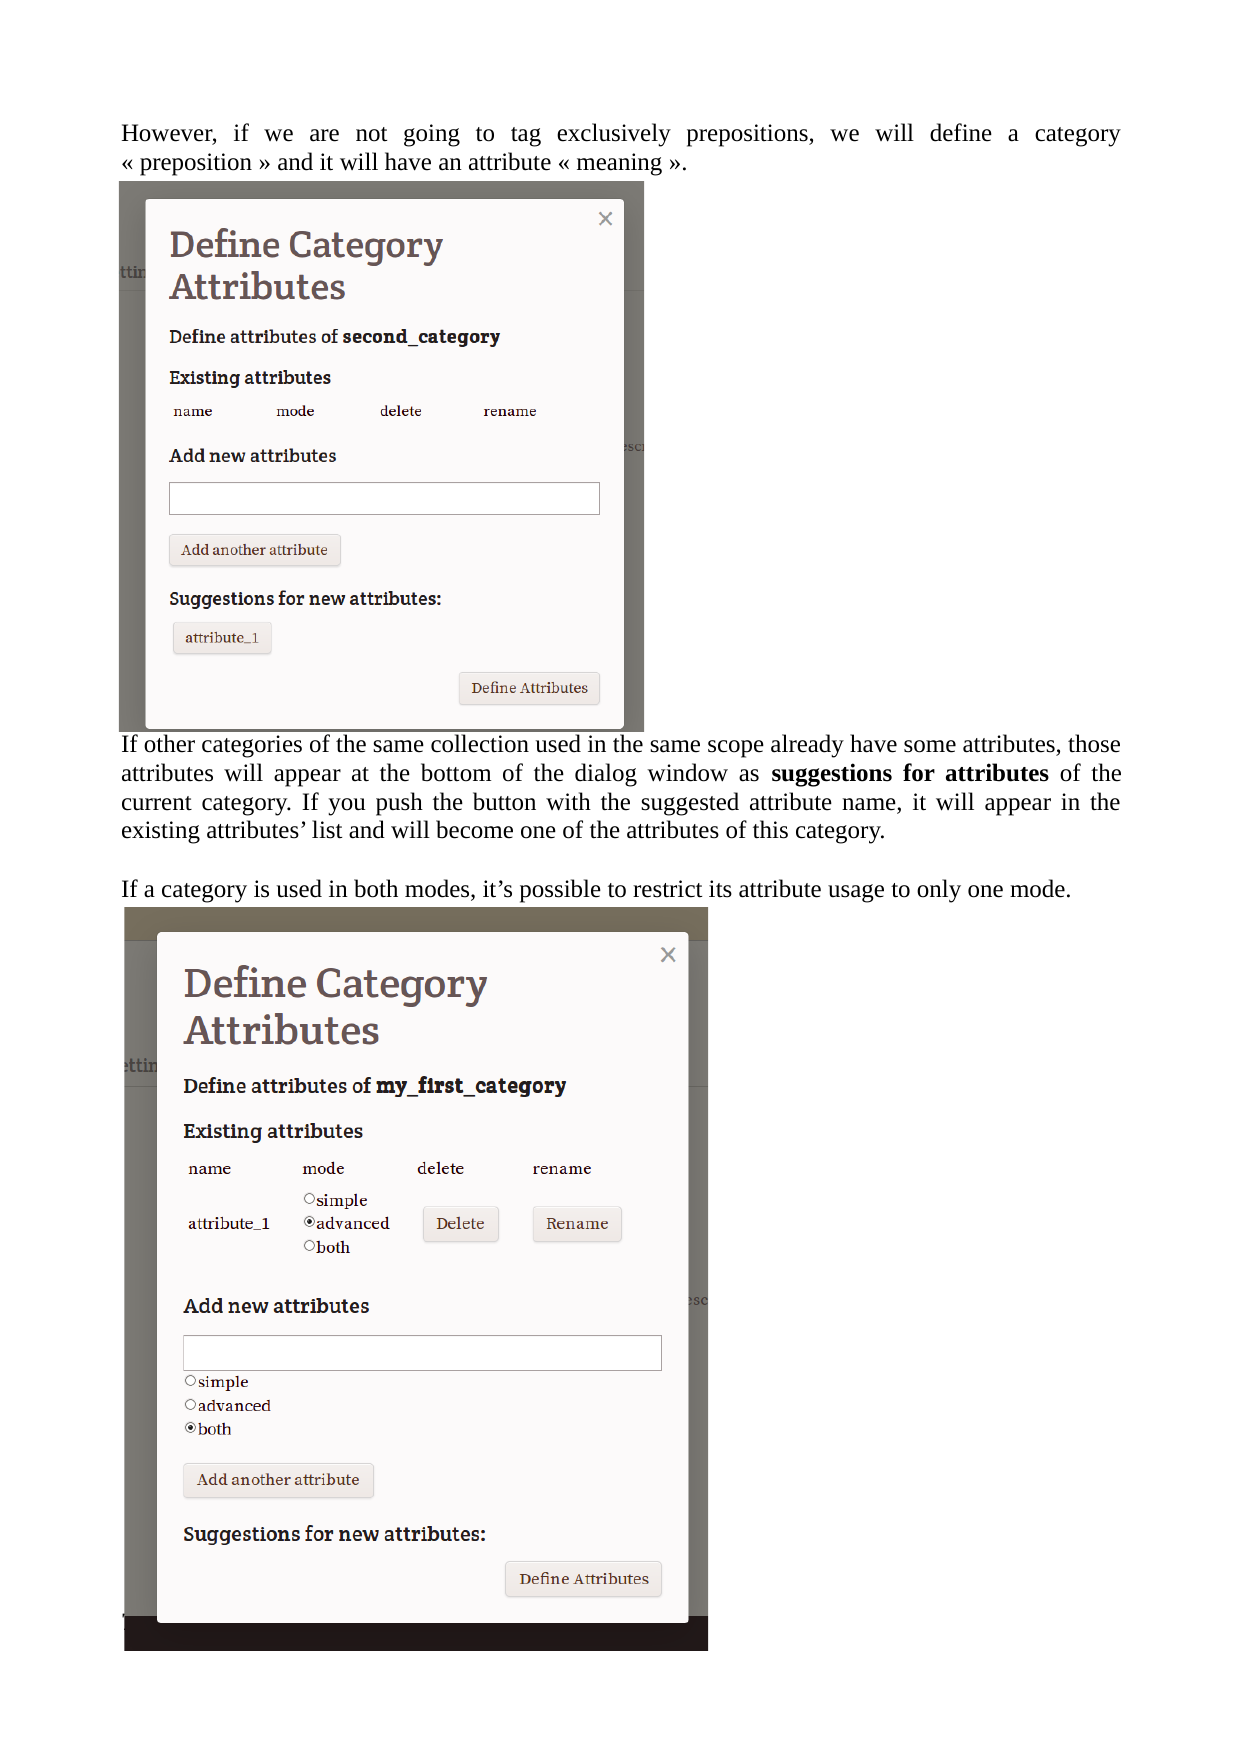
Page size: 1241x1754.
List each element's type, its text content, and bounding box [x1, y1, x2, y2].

text If a category is used in both modes, it’s possible to restrict its attribute usage to only one mode. [121, 874, 1122, 902]
text If other categories of the same collection used in the same scope already have some attributes, those attributes will appear at the bottom of the dialog window as suggestions for attributes of the current category. If you push the button with the suggested attribute name, it will appear in the existing attributes’ list and will become one of the attributes of this category. [121, 729, 1122, 844]
text However, if we are not going to tag exclusively prepositions, we will define a category « preposition » and it will have an attribute « meaning ». [121, 118, 1122, 176]
picture [594, 907, 685, 1651]
picture [542, 181, 624, 732]
